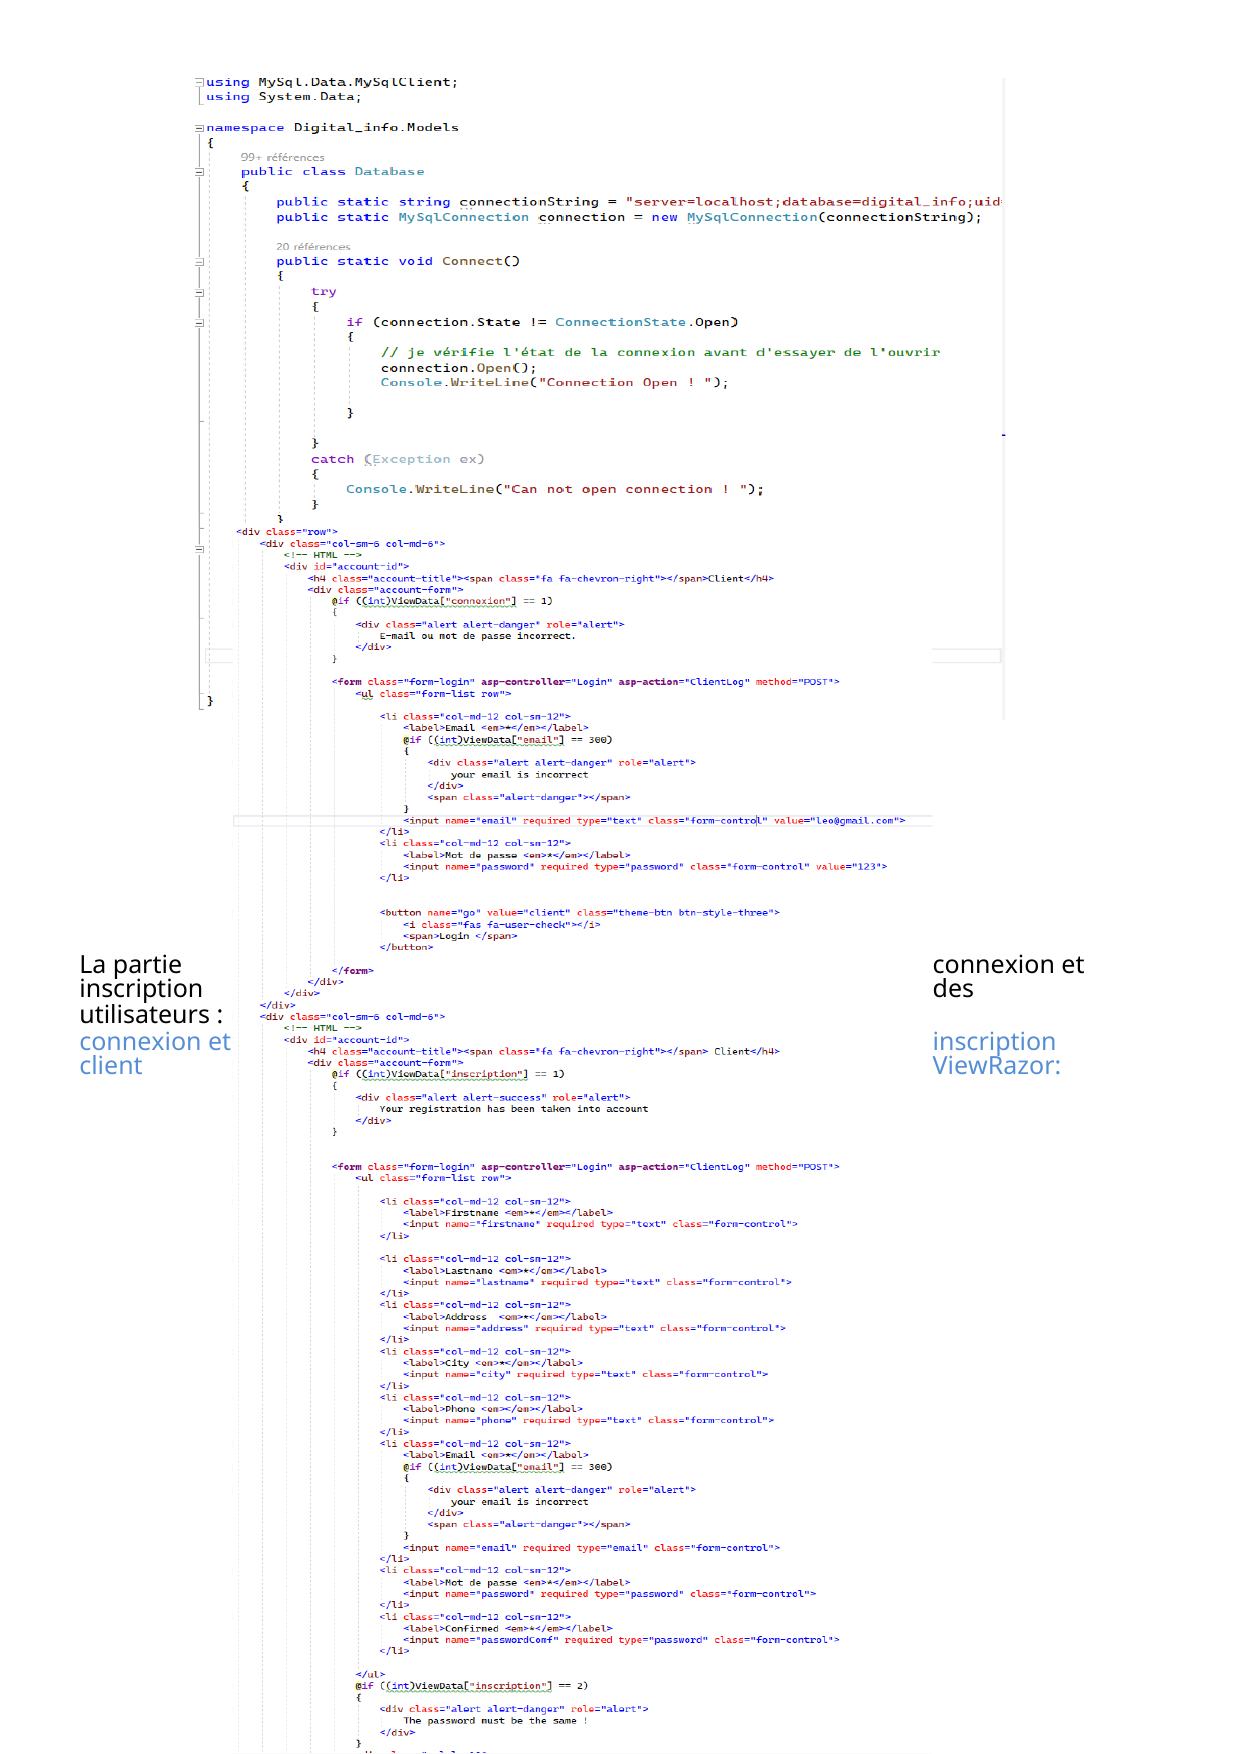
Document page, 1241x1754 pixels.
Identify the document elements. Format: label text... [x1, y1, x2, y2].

text La partie connexion et inscription des utilisateurs : [79, 953, 232, 1030]
text La partie connexion et inscription des utilisateurs : [933, 953, 1121, 1030]
text connexion et inscription client ViewRazor: [933, 1030, 1121, 1081]
text connexion et inscription client ViewRazor: [79, 1030, 232, 1081]
